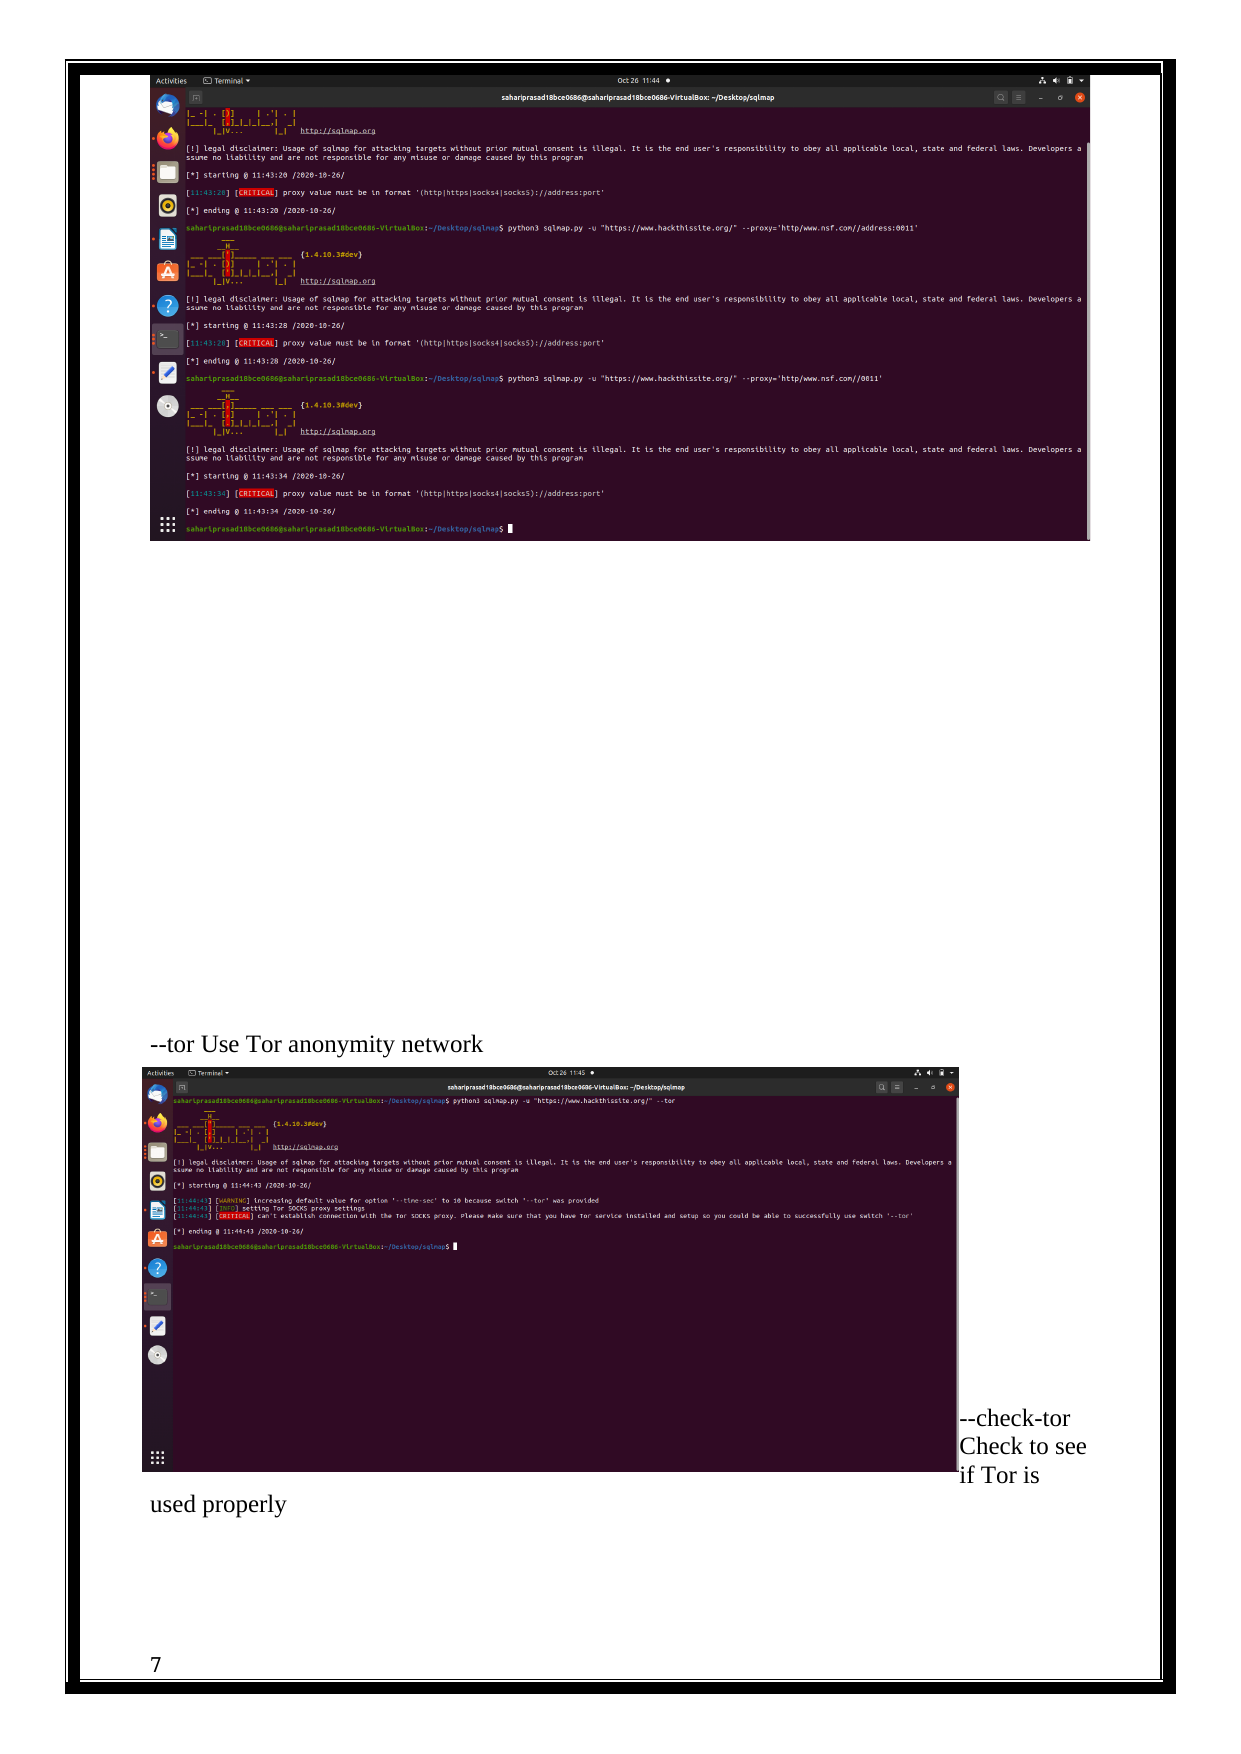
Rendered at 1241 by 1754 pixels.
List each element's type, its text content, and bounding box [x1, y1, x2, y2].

text --tor Use Tor anonymity network [150, 1029, 1090, 1058]
text --check-tor Check to see if Tor is used properly [150, 1403, 1090, 1518]
picture [150, 75, 1091, 541]
picture [142, 1067, 959, 1472]
